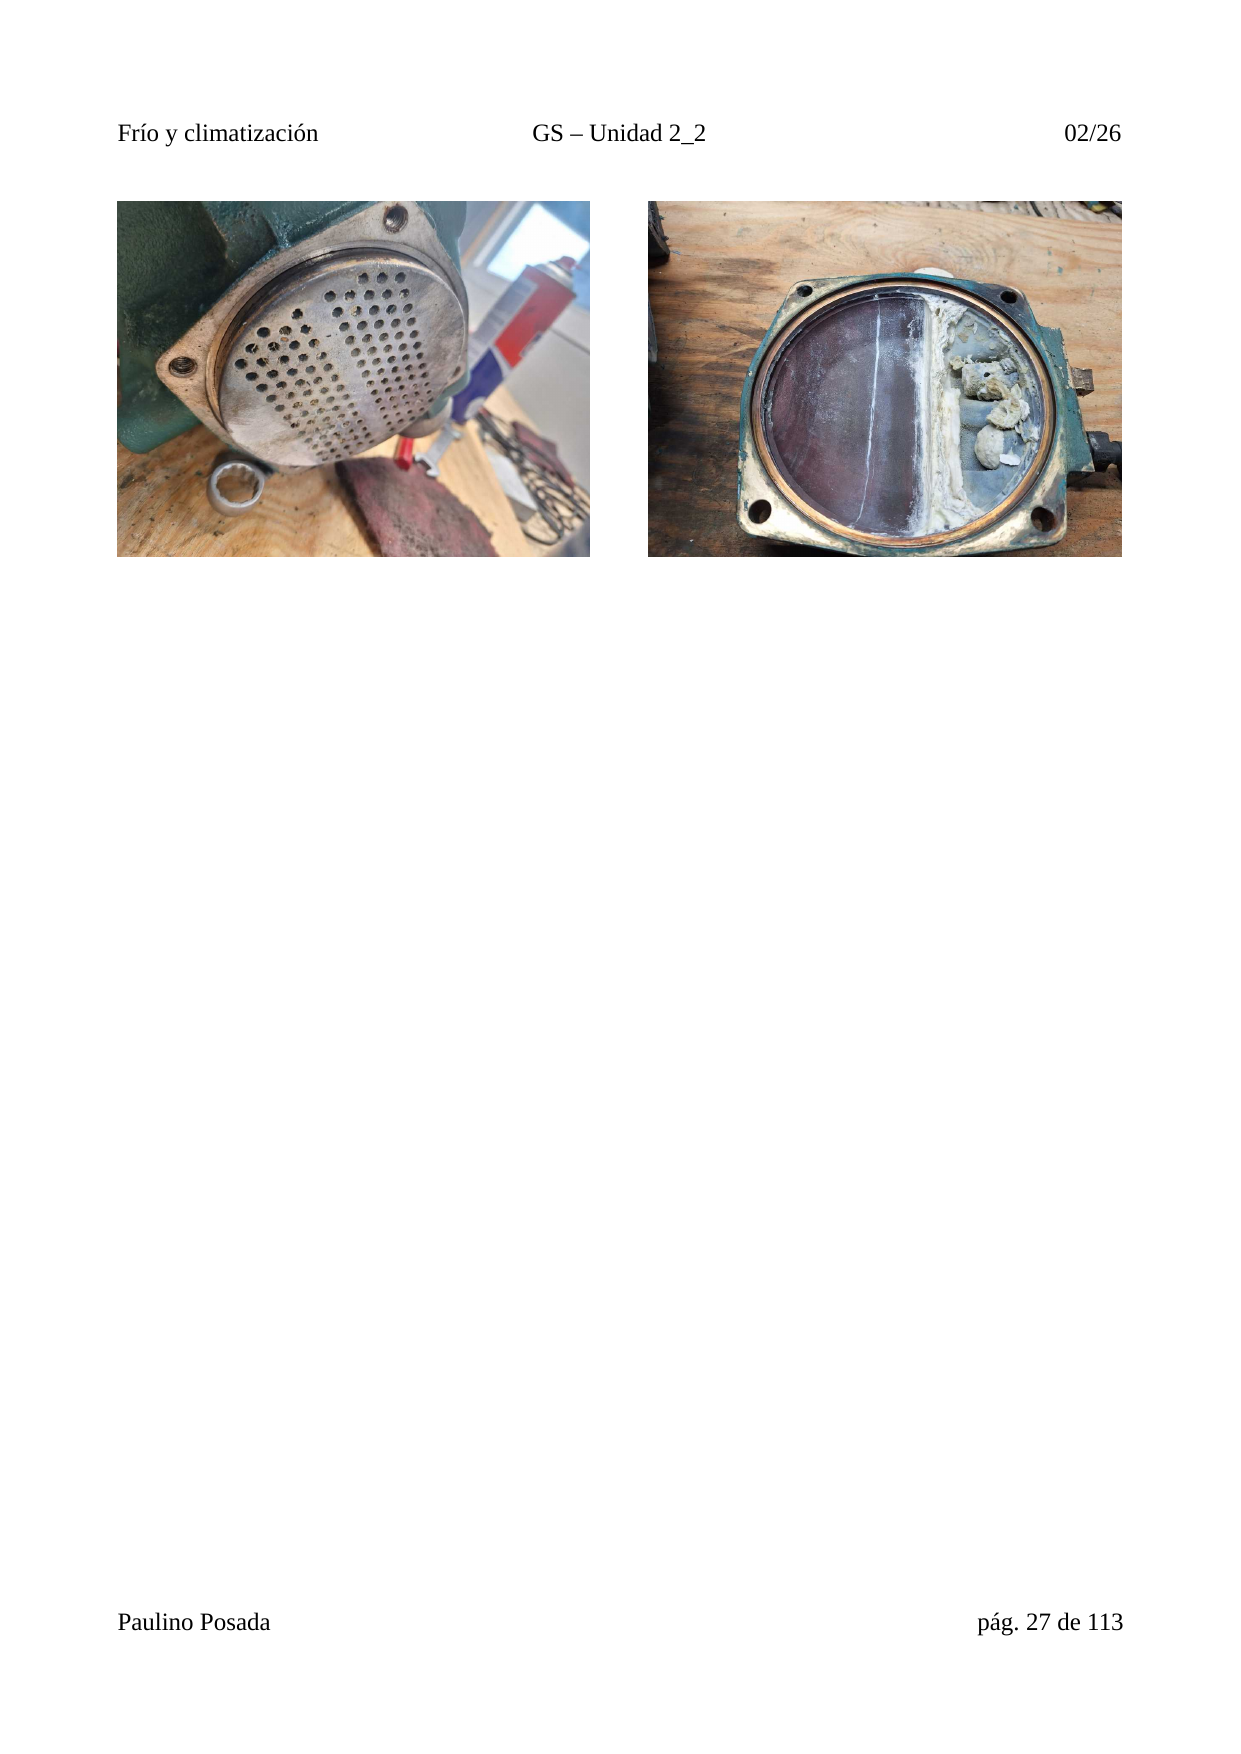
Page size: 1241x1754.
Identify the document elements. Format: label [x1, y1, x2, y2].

picture [648, 201, 1122, 557]
picture [117, 201, 590, 557]
